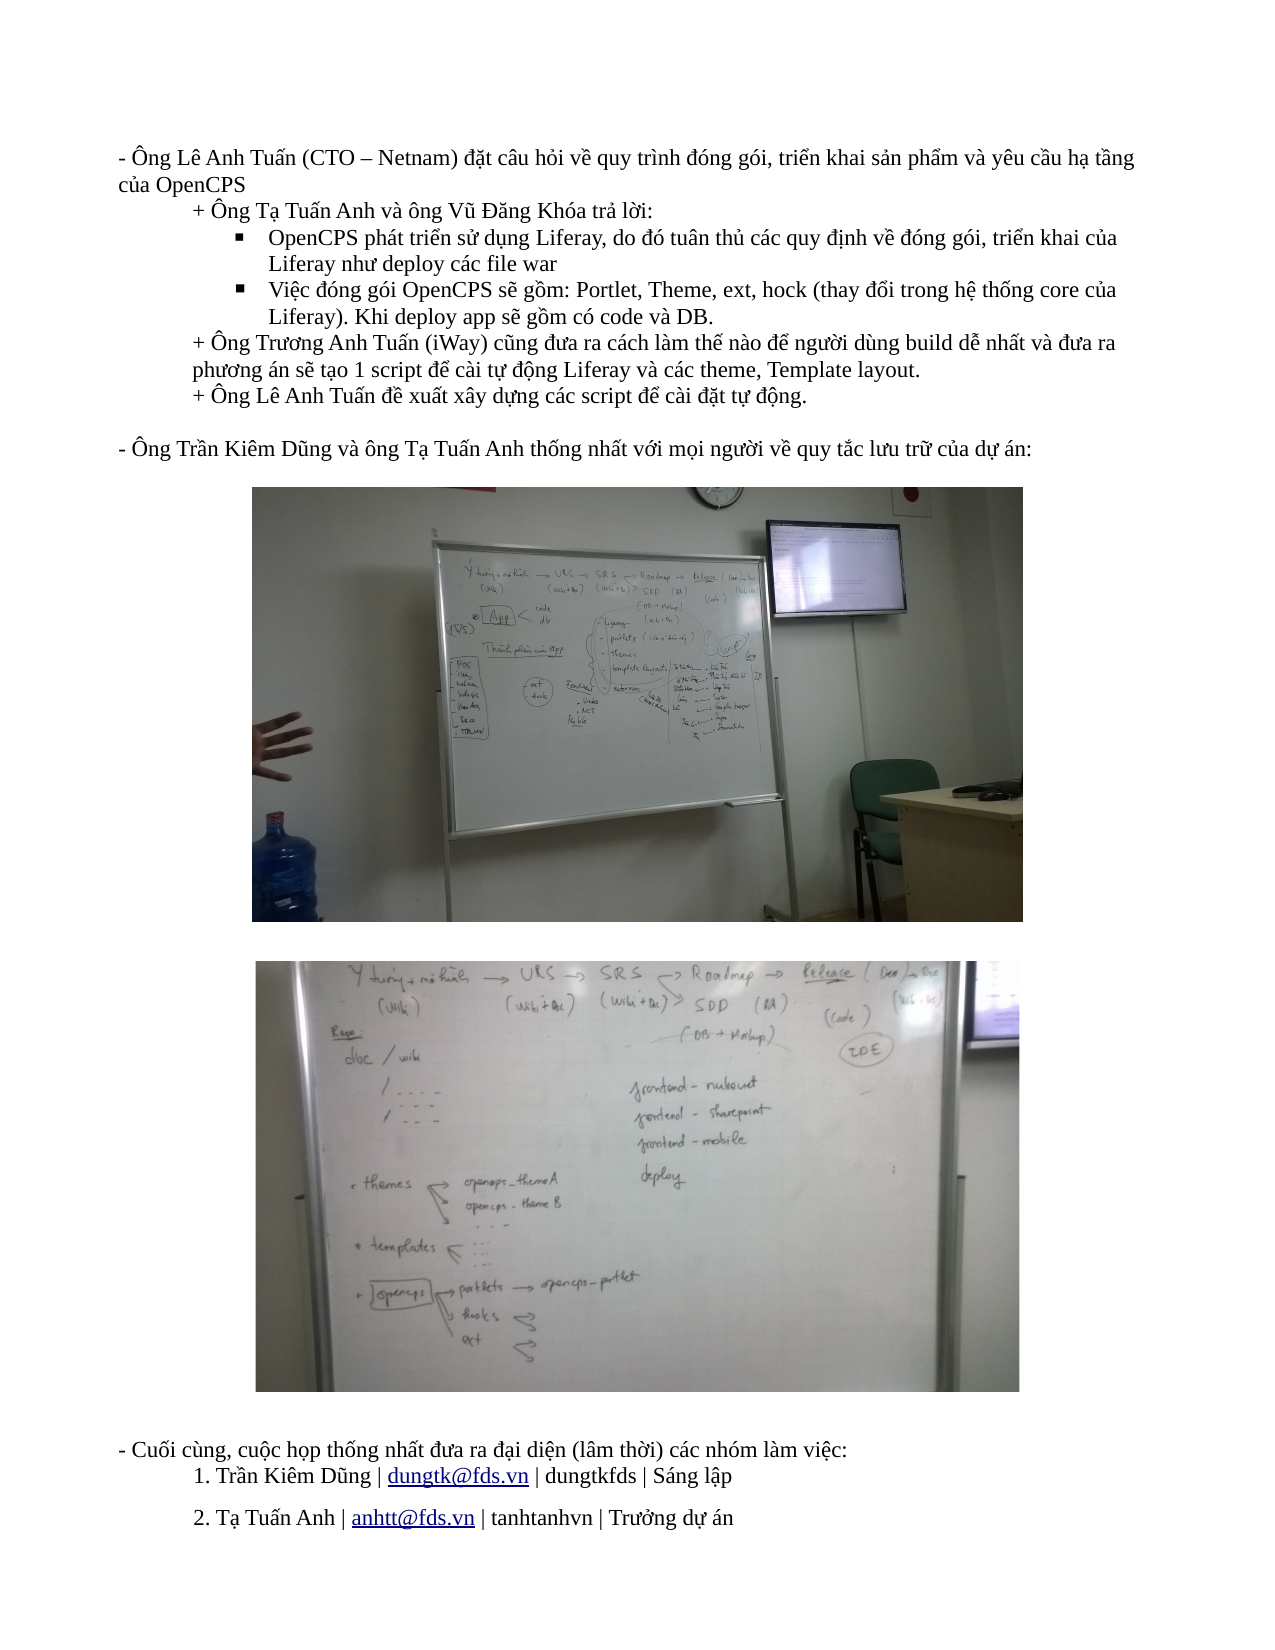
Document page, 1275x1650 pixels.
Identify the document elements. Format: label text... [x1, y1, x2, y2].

picture [255, 961, 1020, 1392]
list OpenCPS phát triển sử dụng Liferay, do đó tuân thủ các quy định về đóng gói, triển khai của Liferay như deploy các file war [231, 223, 1157, 276]
picture [252, 487, 1023, 922]
text + Ông Trương Anh Tuấn (iWay) cũng đưa ra cách làm thế nào để người dùng build dễ nhất và đưa ra phương án sẽ tạo 1 script để cài tự động Liferay và các theme, Template layout. [192, 329, 1157, 382]
text 2. Tạ Tuấn Anh | anhtt@fds.vn | tanhtanhvn | Trưởng dự án [193, 1503, 1157, 1530]
text + Ông Lê Anh Tuấn đề xuất xây dựng các script để cài đặt tự động. [192, 382, 1157, 408]
text + Ông Tạ Tuấn Anh và ông Vũ Đăng Khóa trả lời: [192, 197, 1157, 223]
text - Cuối cùng, cuộc họp thống nhất đưa ra đại diện (lâm thời) các nhóm làm việc: [118, 1436, 1157, 1463]
text 1. Trần Kiêm Dũng | dungtk@fds.vn | dungtkfds | Sáng lập [193, 1463, 1157, 1489]
text - Ông Lê Anh Tuấn (CTO – Netnam) đặt câu hỏi về quy trình đóng gói, triển khai sản phẩm và yêu cầu hạ tầng của OpenCPS [118, 144, 1157, 197]
list Việc đóng gói OpenCPS sẽ gồm: Portlet, Theme, ext, hock (thay đổi trong hệ thống core của Liferay). Khi deploy app sẽ gồm có code và DB. [231, 276, 1157, 329]
text - Ông Trần Kiêm Dũng và ông Tạ Tuấn Anh thống nhất với mọi người về quy tắc lưu trữ của dự án: [118, 435, 1157, 461]
